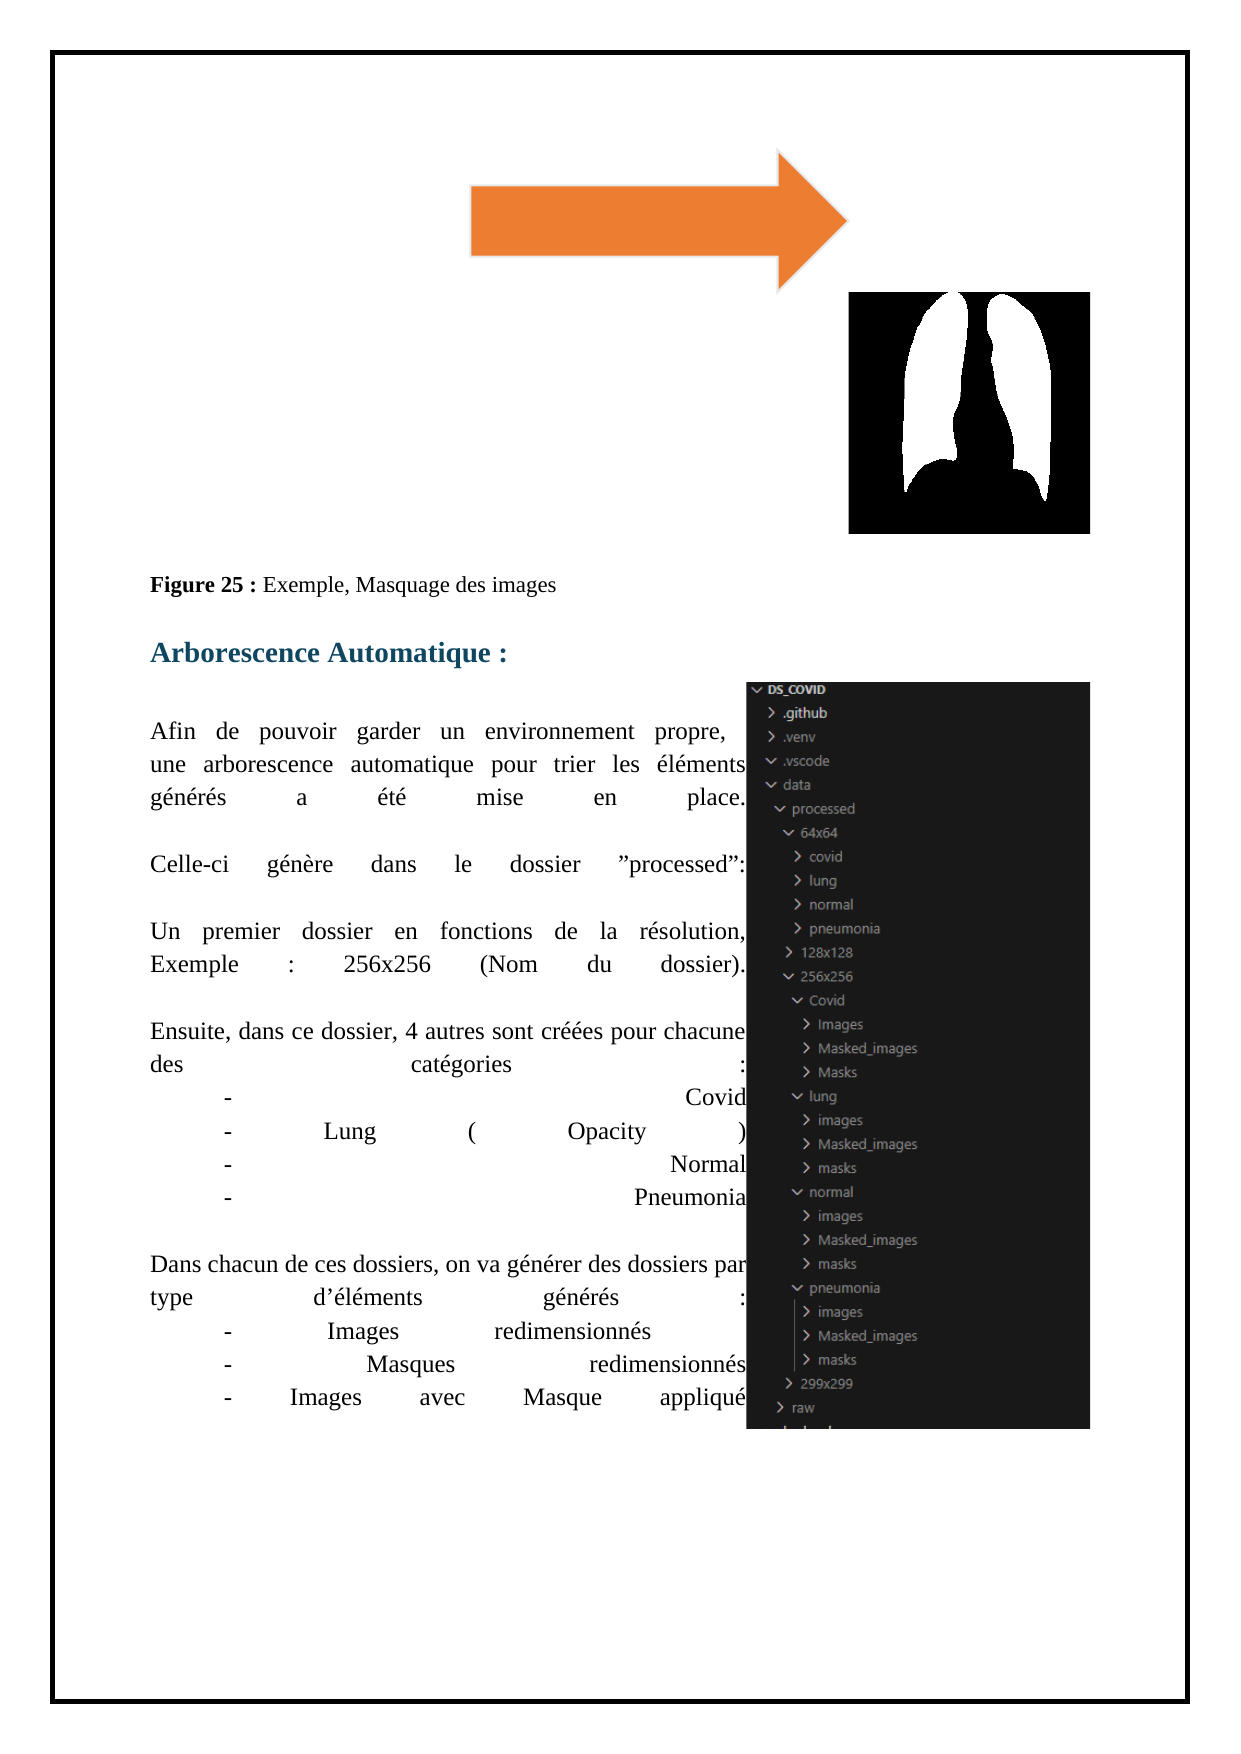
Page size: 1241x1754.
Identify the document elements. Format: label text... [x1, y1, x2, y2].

text Afin de pouvoir garder un environnement propre, une arborescence automatique pour trier les éléments générés a été mise en place. Celle-ci génère dans le dossier ”processed”: Un premier dossier en fonctions de la résolution, Exemple : 256x256 (Nom du dossier). Ensuite, dans ce dossier, 4 autres sont créées pour chacune des catégories : - Covid - Lung ( Opacity ) - Normal - Pneumonia Dans chacun de ces dossiers, on va générer des dossiers par type d’éléments générés : - Images redimensionnés - Masques redimensionnés - Images avec Masque appliqué [150, 682, 1090, 1511]
text Figure 25 : Exemple, Masquage des images [150, 150, 1090, 598]
subtitle Arborescence Automatique : [150, 635, 1090, 669]
